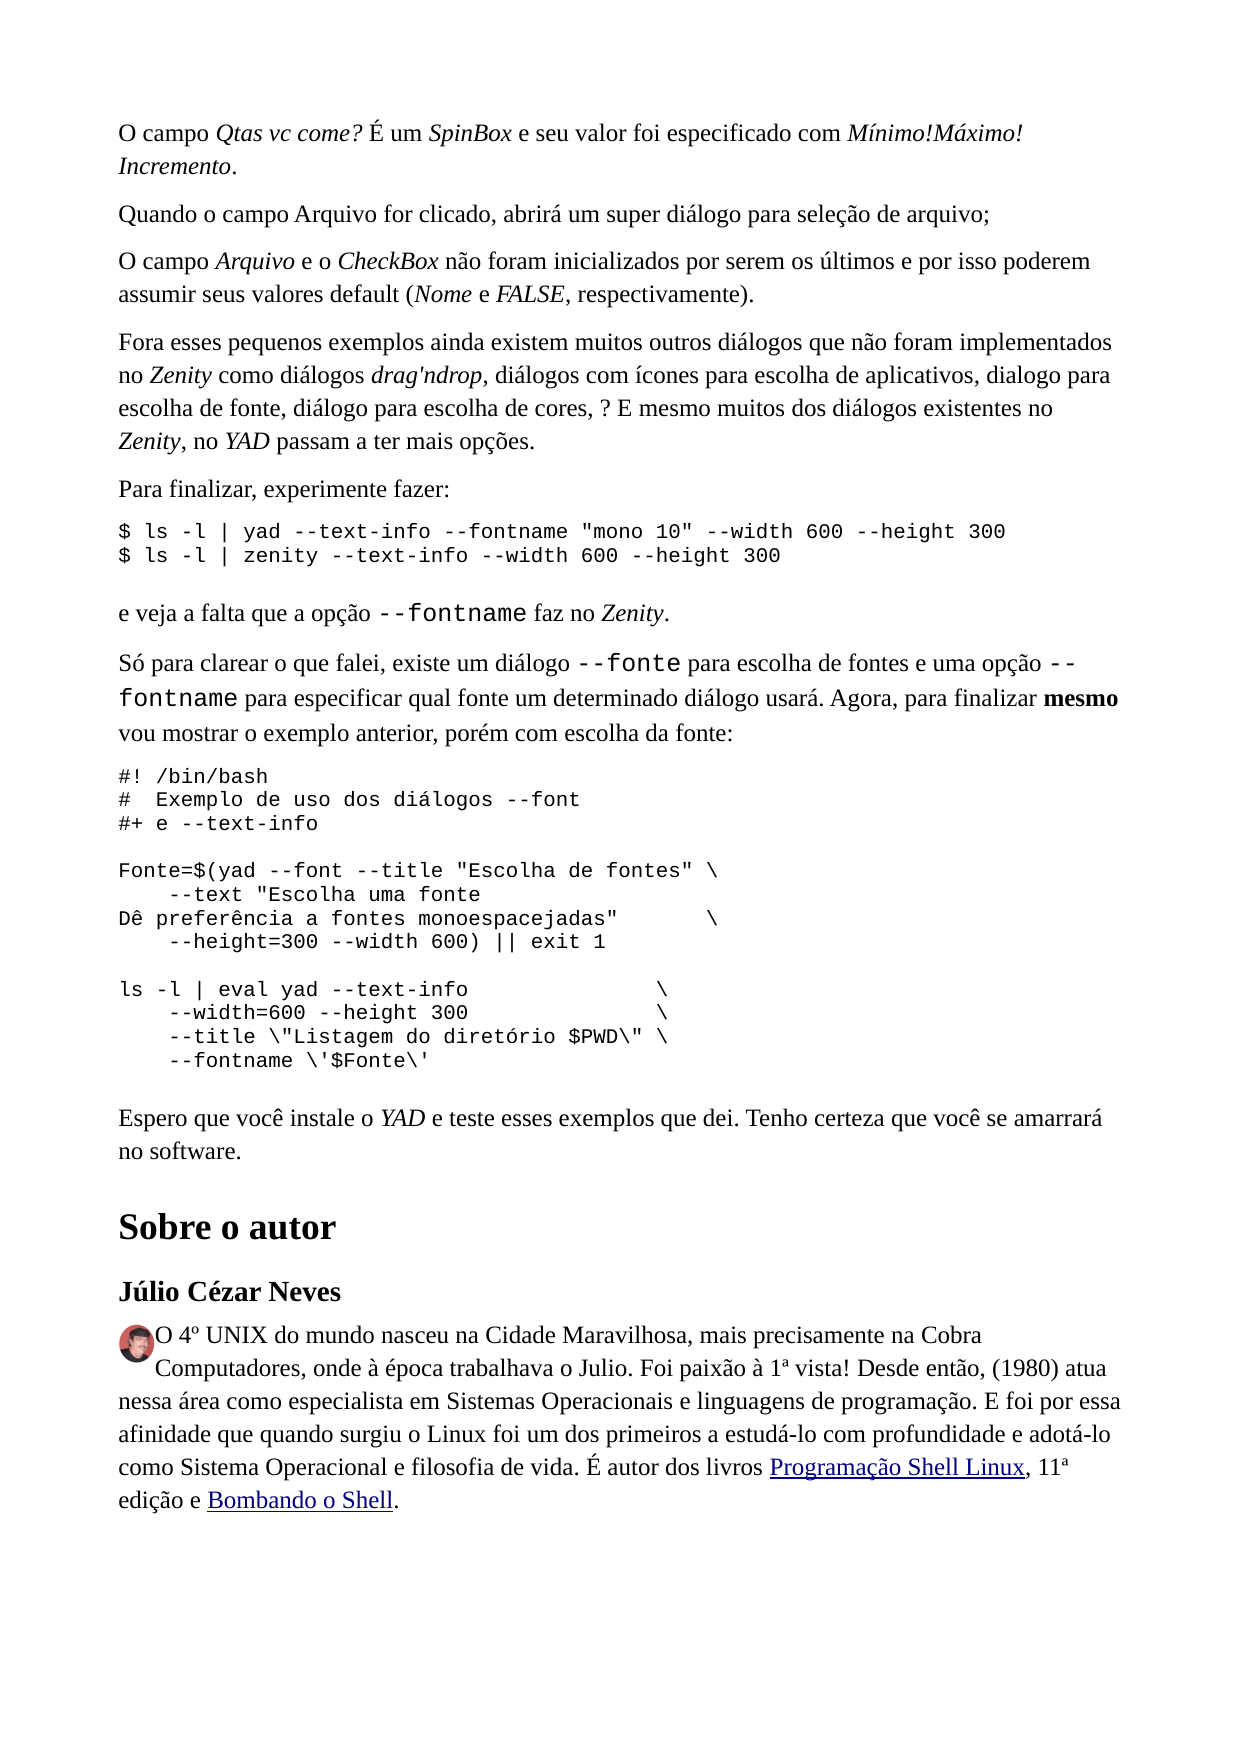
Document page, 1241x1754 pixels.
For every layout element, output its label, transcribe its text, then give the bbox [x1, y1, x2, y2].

text --title \"Listagem do diretório $PWD\" \ [118, 1026, 1122, 1049]
text Para finalizar, experimente fazer: [118, 474, 1122, 502]
text Só para clarear o que falei, existe um diálogo --fonte para escolha de fontes e uma opção --fontname para especificar qual fonte um determinado diálogo usará. Agora, para finalizar mesmo vou mostrar o exemplo anterior, porém com escolha da fonte: [118, 648, 1122, 747]
text O 4º UNIX do mundo nasceu na Cidade Maravilhosa, mais precisamente na Cobra Computadores, onde à época trabalhava o Julio. Foi paixão à 1ª vista! Desde então, (1980) atua nessa área como especialista em Sistemas Operacionais e linguagens de programação. E foi por essa afinidade que quando surgiu o Linux foi um dos primeiros a estudá-lo com profundidade e adotá-lo como Sistema Operacional e filosofia de vida. É autor dos livros Programação Shell Linux, 11ª edição e Bombando o Shell. [118, 1320, 1122, 1514]
text $ ls -l | zenity --text-info --width 600 --height 300 [118, 545, 1122, 568]
text Espero que você instale o YAD e teste esses exemplos que dei. Tenho certeza que você se amarrará no software. [118, 1103, 1122, 1164]
subtitle Sobre o autor [118, 1204, 1122, 1247]
picture [118, 1320, 155, 1367]
text --fontname \'$Fonte\' [118, 1049, 1122, 1073]
text Fora esses pequenos exemplos ainda existem muitos outros diálogos que não foram implementados no Zenity como diálogos drag'ndrop, diálogos com ícones para escolha de aplicativos, dialogo para escolha de fonte, diálogo para escolha de cores, ? E mesmo muitos dos diálogos existentes no Zenity, no YAD passam a ter mais opções. [118, 327, 1122, 455]
text Quando o campo Arquivo for clicado, abrirá um super diálogo para seleção de arquivo; [118, 199, 1122, 227]
text Dê preferência a fontes monoespacejadas" \ [118, 908, 1122, 931]
text #! /bin/bash [118, 766, 1122, 789]
text --height=300 --width 600) || exit 1 [118, 931, 1122, 955]
text e veja a falta que a opção --fontname faz no Zenity. [118, 598, 1122, 629]
text #+ e --text-info [118, 813, 1122, 837]
text $ ls -l | yad --text-info --fontname "mono 10" --width 600 --height 300 [118, 521, 1122, 545]
text O campo Qtas vc come? É um SpinBox e seu valor foi especificado com Mínimo!Máximo!Incremento. [118, 118, 1122, 180]
text # Exemplo de uso dos diálogos --font [118, 789, 1122, 813]
text Fonte=$(yad --font --title "Escolha de fontes" \ [118, 860, 1122, 884]
text ls -l | eval yad --text-info \ [118, 979, 1122, 1002]
text --text "Escolha uma fonte [118, 884, 1122, 908]
subtitle Júlio Cézar Neves [118, 1274, 1122, 1308]
text O campo Arquivo e o CheckBox não foram inicializados por serem os últimos e por isso poderem assumir seus valores default (Nome e FALSE, respectivamente). [118, 246, 1122, 308]
text --width=600 --height 300 \ [118, 1002, 1122, 1026]
